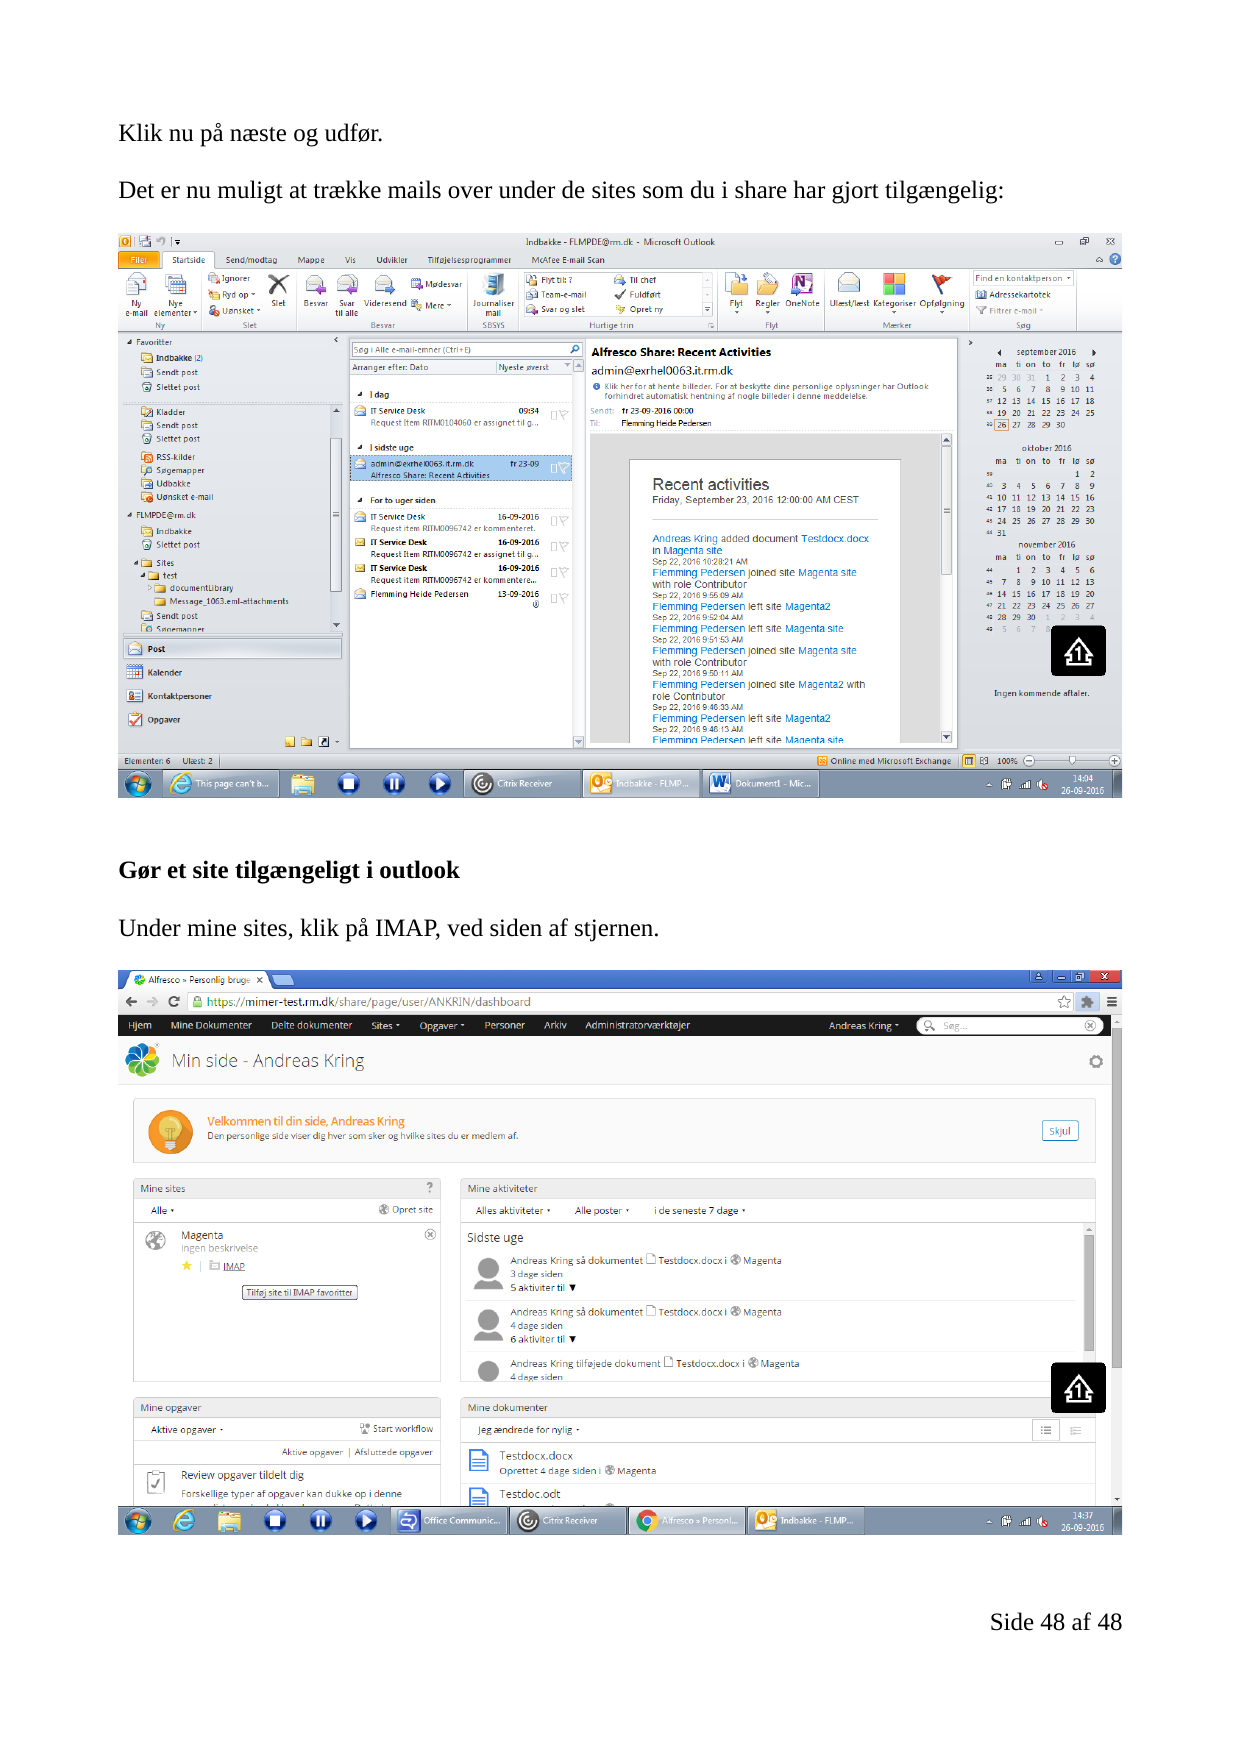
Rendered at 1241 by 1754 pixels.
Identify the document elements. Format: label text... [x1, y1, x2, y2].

text Under mine sites, klik på IMAP, ved siden af stjernen. [118, 913, 1122, 941]
subtitle Gør et site tilgængeligt i outlook [118, 855, 1122, 884]
picture [118, 233, 1123, 798]
picture [118, 970, 1123, 1535]
text Klik nu på næste og udfør. [118, 118, 1122, 147]
text Det er nu muligt at trække mails over under de sites som du i share har gjort tilgængelig: [118, 176, 1122, 204]
